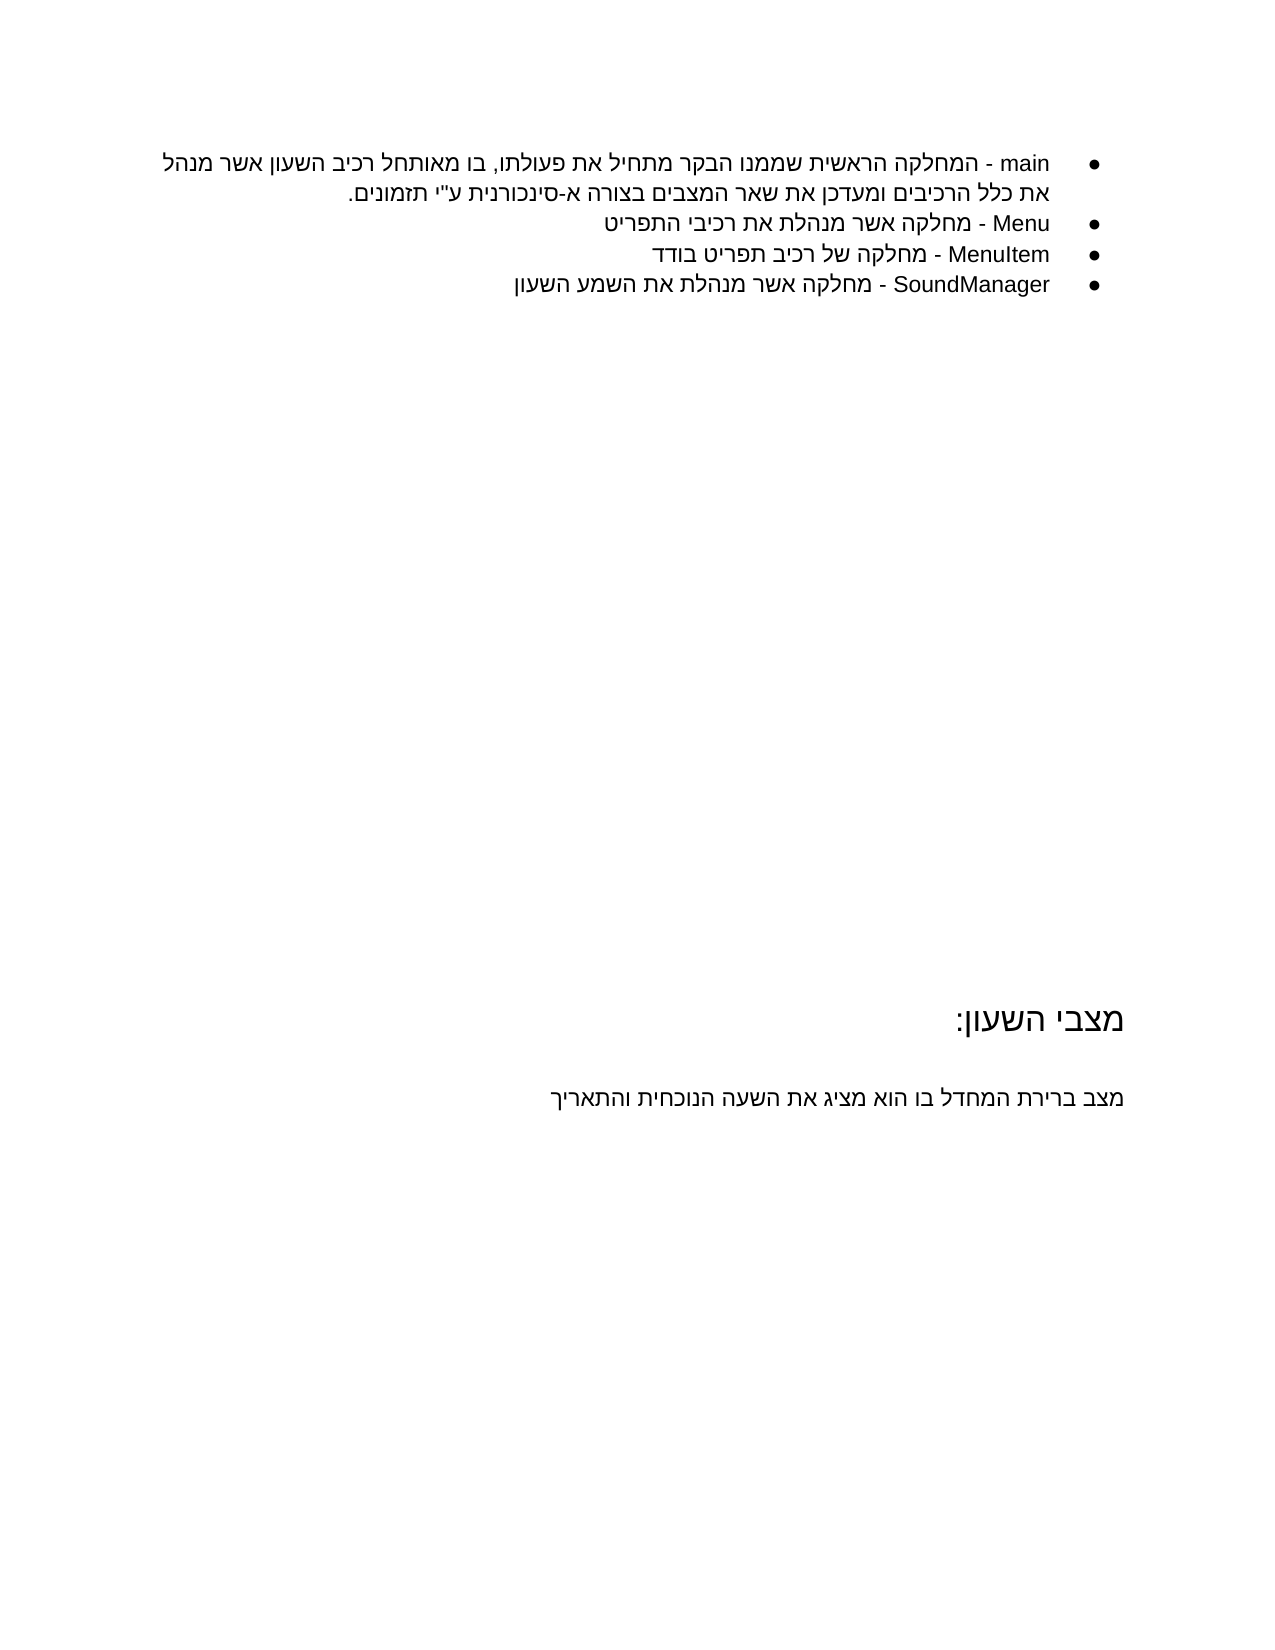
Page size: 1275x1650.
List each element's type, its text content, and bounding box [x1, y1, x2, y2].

list MenuItem - מחלקה של רכיב תפריט בודד [150, 241, 1087, 267]
subtitle מצבי השעון: [150, 1000, 1125, 1039]
list Menu - מחלקה אשר מנהלת את רכיבי התפריט [150, 210, 1087, 237]
text מצב ברירת המחדל בו הוא מציג את השעה הנוכחית והתאריך [150, 1084, 1125, 1111]
list main - המחלקה הראשית שממנו הבקר מתחיל את פעולתו, בו מאותחל רכיב השעון אשר מנהל את כלל הרכיבים ומעדכן את שאר המצבים בצורה א-סינכורנית ע"י תזמונים. [150, 150, 1087, 207]
list SoundManager - מחלקה אשר מנהלת את השמע השעון [150, 271, 1087, 297]
